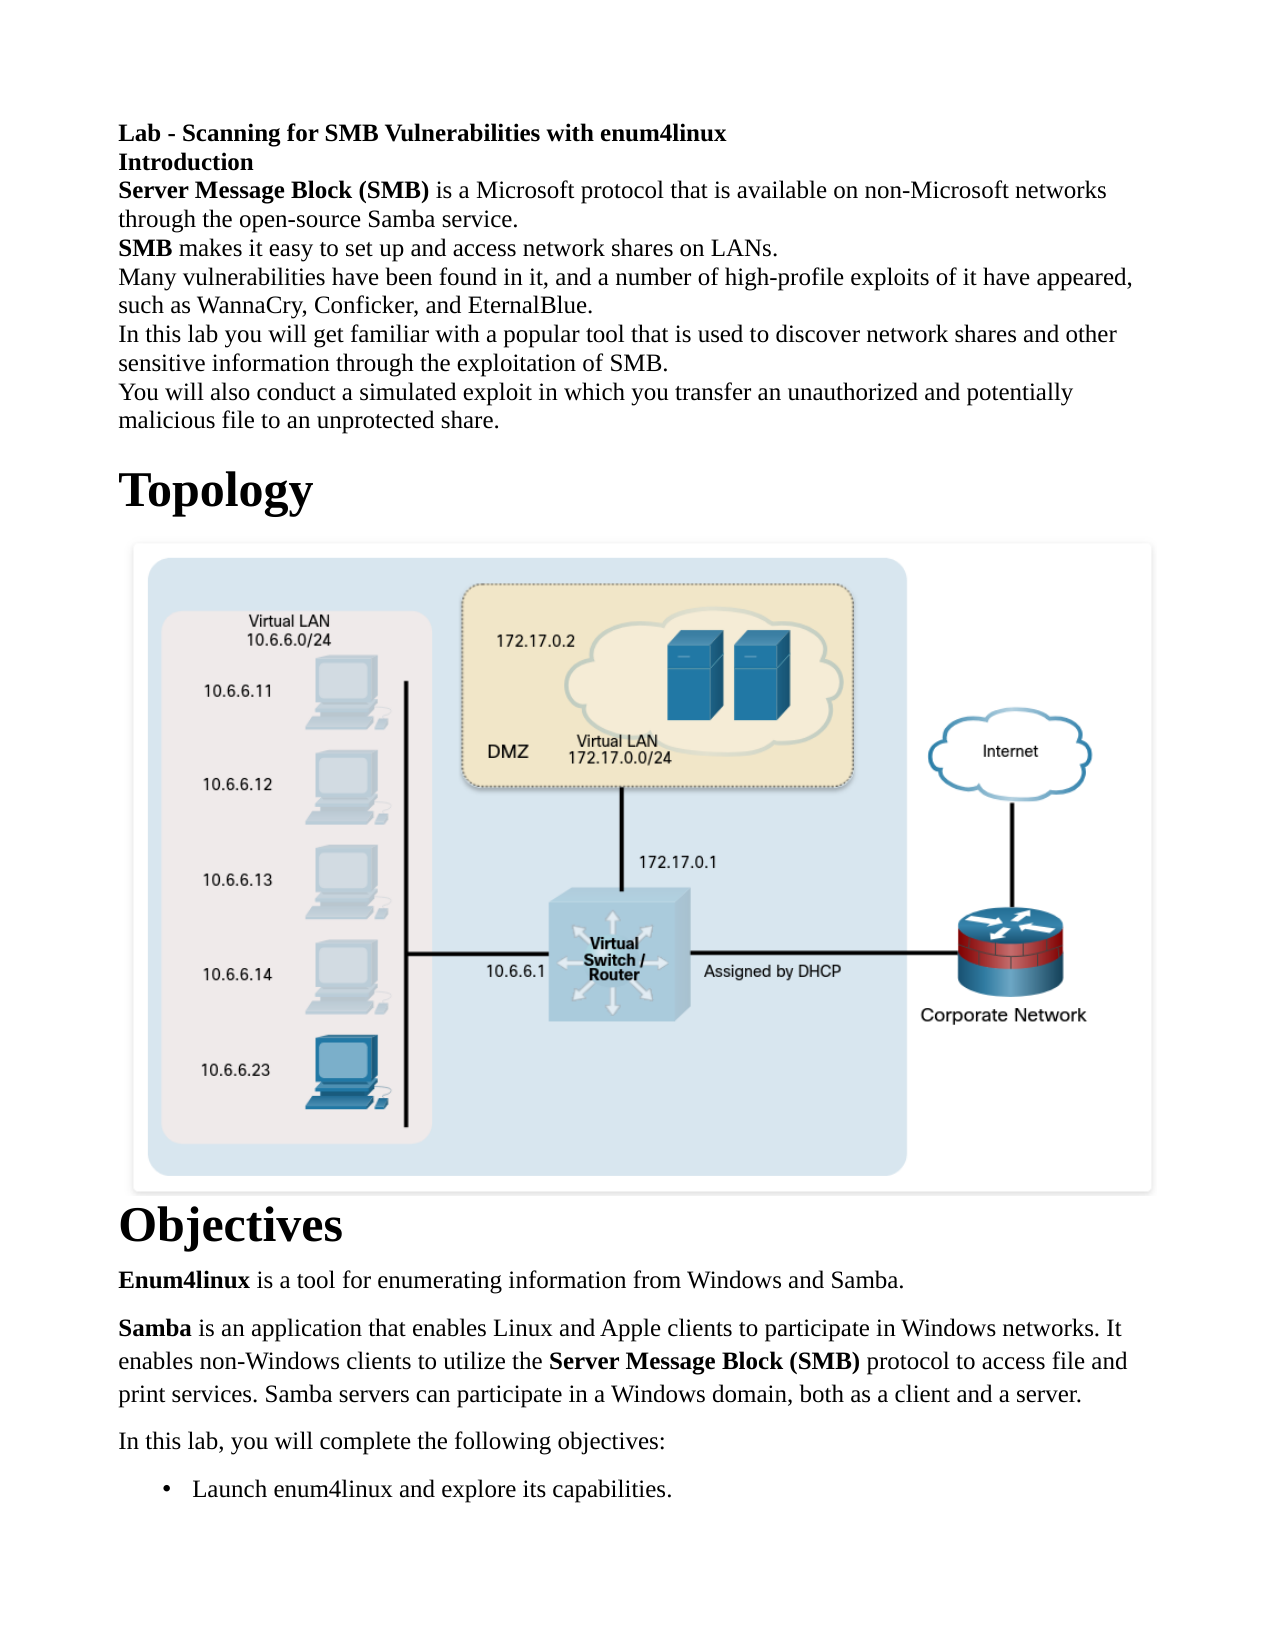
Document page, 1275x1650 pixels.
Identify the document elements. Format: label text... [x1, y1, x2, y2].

text Lab - Scanning for SMB Vulnerabilities with enum4linux [118, 118, 1157, 147]
text Samba is an application that enables Linux and Apple clients to participate in Windows networks. It enables non-Windows clients to utilize the Server Message Block (SMB) protocol to access file and print services. Samba servers can participate in a Windows domain, both as a client and a server. [118, 1313, 1157, 1408]
picture [118, 529, 1157, 1196]
text Many vulnerabilities have been found in it, and a number of high-profile exploits of it have appeared, such as WannaCry, Conficker, and EternalBlue. [118, 262, 1157, 319]
text Enum4linux is a tool for enumerating information from Windows and Samba. [118, 1265, 1157, 1294]
list Launch enum4linux and explore its capabilities. [162, 1474, 1157, 1503]
text SMB makes it easy to set up and access network shares on LANs. [118, 233, 1157, 262]
text Introduction [118, 147, 1157, 176]
text Server Message Block (SMB) is a Microsoft protocol that is available on non-Microsoft networks through the open-source Samba service. [118, 176, 1157, 233]
subtitle Topology [118, 459, 1157, 517]
text In this lab you will get familiar with a popular tool that is used to discover network shares and other sensitive information through the exploitation of SMB. [118, 319, 1157, 377]
subtitle Objectives [118, 1196, 1157, 1253]
text You will also conduct a simulated exploit in which you transfer an unauthorized and potentially malicious file to an unprotected share. [118, 377, 1157, 434]
text In this lab, you will complete the following objectives: [118, 1426, 1157, 1455]
